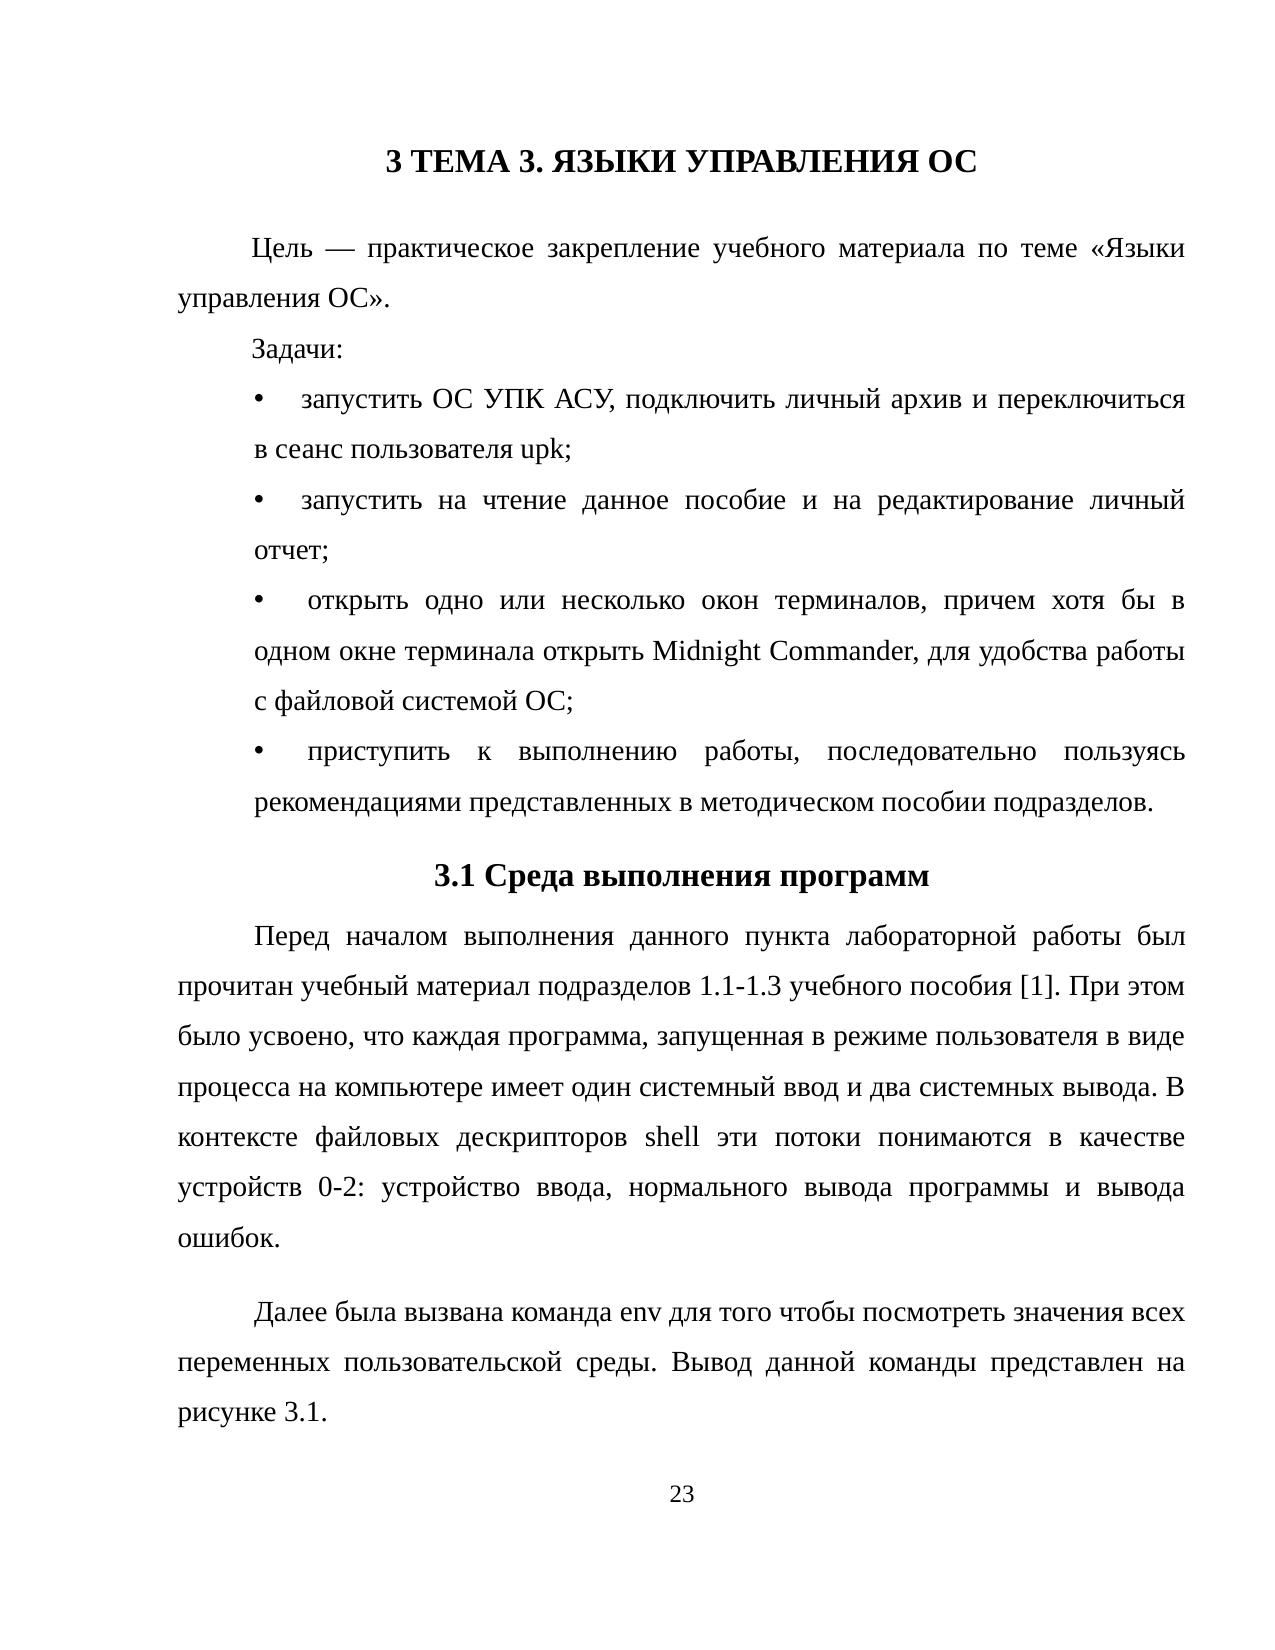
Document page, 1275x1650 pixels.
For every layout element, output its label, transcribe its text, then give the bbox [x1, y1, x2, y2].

subtitle 3 ТЕМА 3. ЯЗЫКИ УПРАВЛЕНИЯ ОС [177, 142, 1186, 180]
text Далее была вызвана команда env для того чтобы посмотреть значения всех переменных пользовательской среды. Вывод данной команды представлен на рисунке 3.1. [177, 1294, 1186, 1428]
text Перед началом выполнения данного пункта лабораторной работы был прочитан учебный материал подразделов 1.1-1.3 учебного пособия [1]. При этом было усвоено, что каждая программа, запущенная в режиме пользователя в виде процесса на компьютере имеет один системный ввод и два системных вывода. В контексте файловых дескрипторов shell эти потоки понимаются в качестве устройств 0-2: устройство ввода, нормального вывода программы и вывода ошибок. [177, 918, 1186, 1253]
list запустить ОС УПК АСУ, подключить личный архив и переключиться в сеанс пользователя upk; [254, 381, 1186, 465]
text Задачи: [177, 331, 1186, 364]
list открыть одно или несколько окон терминалов, причем хотя бы в одном окне терминала открыть Midnight Commander, для удобства работы с файловой системой ОС; [254, 582, 1186, 717]
subtitle 3.1 Среда выполнения программ [177, 855, 1186, 893]
list запустить на чтение данное пособие и на редактирование личный отчет; [254, 482, 1186, 566]
list приступить к выполнению работы, последовательно пользуясь рекомендациями представленных в методическом пособии подразделов. [254, 733, 1186, 817]
text Цель — практическое закрепление учебного материала по теме «Языки управления ОС». [177, 230, 1186, 314]
